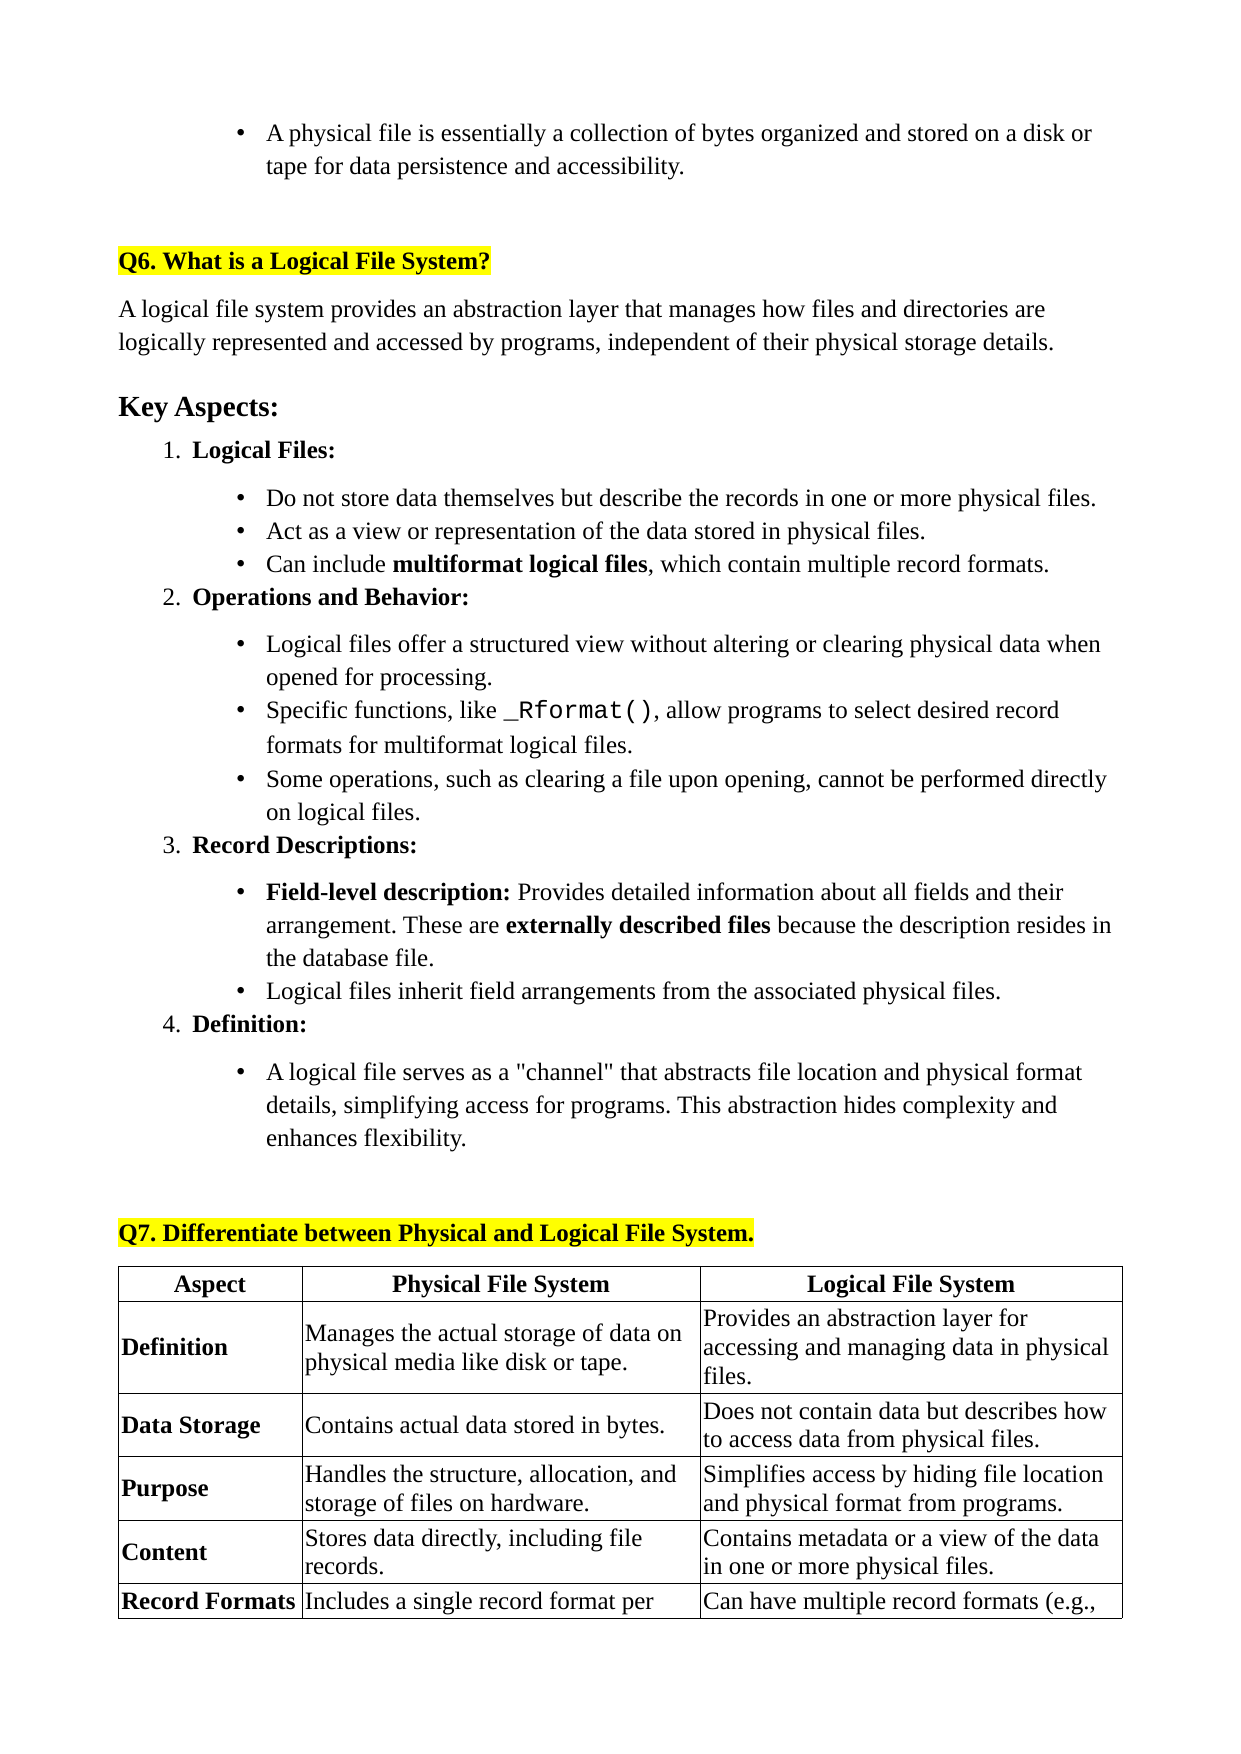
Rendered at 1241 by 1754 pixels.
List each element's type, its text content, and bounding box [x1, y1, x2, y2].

table_cell Content [119, 1521, 302, 1583]
table_header Physical File System [303, 1267, 700, 1301]
list Operations and Behavior: [162, 582, 1122, 611]
table_cell Contains metadata or a view of the data in one or more physical files. [701, 1521, 1122, 1583]
list Definition: [162, 1009, 1122, 1038]
table_header Aspect [119, 1267, 302, 1301]
table_cell Can have multiple record formats (e.g., [701, 1584, 1122, 1618]
table_cell Purpose [119, 1457, 302, 1519]
table_cell Manages the actual storage of data on physical media like disk or tape. [303, 1302, 700, 1393]
table_cell Data Storage [119, 1394, 302, 1456]
list A physical file is essentially a collection of bytes organized and stored on a disk or tape for data persistence and accessibility. [236, 118, 1122, 180]
text Q6. What is a Logical File System? [118, 246, 1122, 275]
list Logical files offer a structured view without altering or clearing physical data when opened for processing. [236, 629, 1122, 691]
list Act as a view or representation of the data stored in physical files. [236, 516, 1122, 544]
list Some operations, such as clearing a file upon opening, cannot be performed directly on logical files. [236, 764, 1122, 825]
list Logical Files: [162, 435, 1122, 464]
table_header Logical File System [701, 1267, 1122, 1301]
list Do not store data themselves but describe the records in one or more physical files. [236, 483, 1122, 512]
list A logical file serves as a "channel" that abstracts file location and physical format details, simplifying access for programs. This abstraction hides complexity and enhances flexibility. [236, 1057, 1122, 1152]
table_cell Provides an abstraction layer for accessing and managing data in physical files. [701, 1302, 1122, 1393]
table_cell Handles the structure, allocation, and storage of files on hardware. [303, 1457, 700, 1519]
list Field-level description: Provides detailed information about all fields and their arrangement. These are externally described files because the description resides in the database file. [236, 877, 1122, 972]
table_cell Includes a single record format per [303, 1584, 700, 1618]
table_cell Record Formats [119, 1584, 302, 1618]
table_cell Stores data directly, including file records. [303, 1521, 700, 1583]
table_cell Does not contain data but describes how to access data from physical files. [701, 1394, 1122, 1456]
subtitle Key Aspects: [118, 389, 1122, 423]
list Record Descriptions: [162, 830, 1122, 858]
list Can include multiformat logical files, which contain multiple record formats. [236, 549, 1122, 578]
table_cell Simplifies access by hiding file location and physical format from programs. [701, 1457, 1122, 1519]
text Q7. Differentiate between Physical and Logical File System. [118, 1218, 1122, 1247]
list Specific functions, like _Rformat(), allow programs to select desired record formats for multiformat logical files. [236, 696, 1122, 759]
table_cell Contains actual data stored in bytes. [303, 1394, 700, 1456]
text A logical file system provides an abstraction layer that manages how files and directories are logically represented and accessed by programs, independent of their physical storage details. [118, 294, 1122, 356]
table_cell Definition [119, 1302, 302, 1393]
list Logical files inherit field arrangements from the associated physical files. [236, 976, 1122, 1005]
